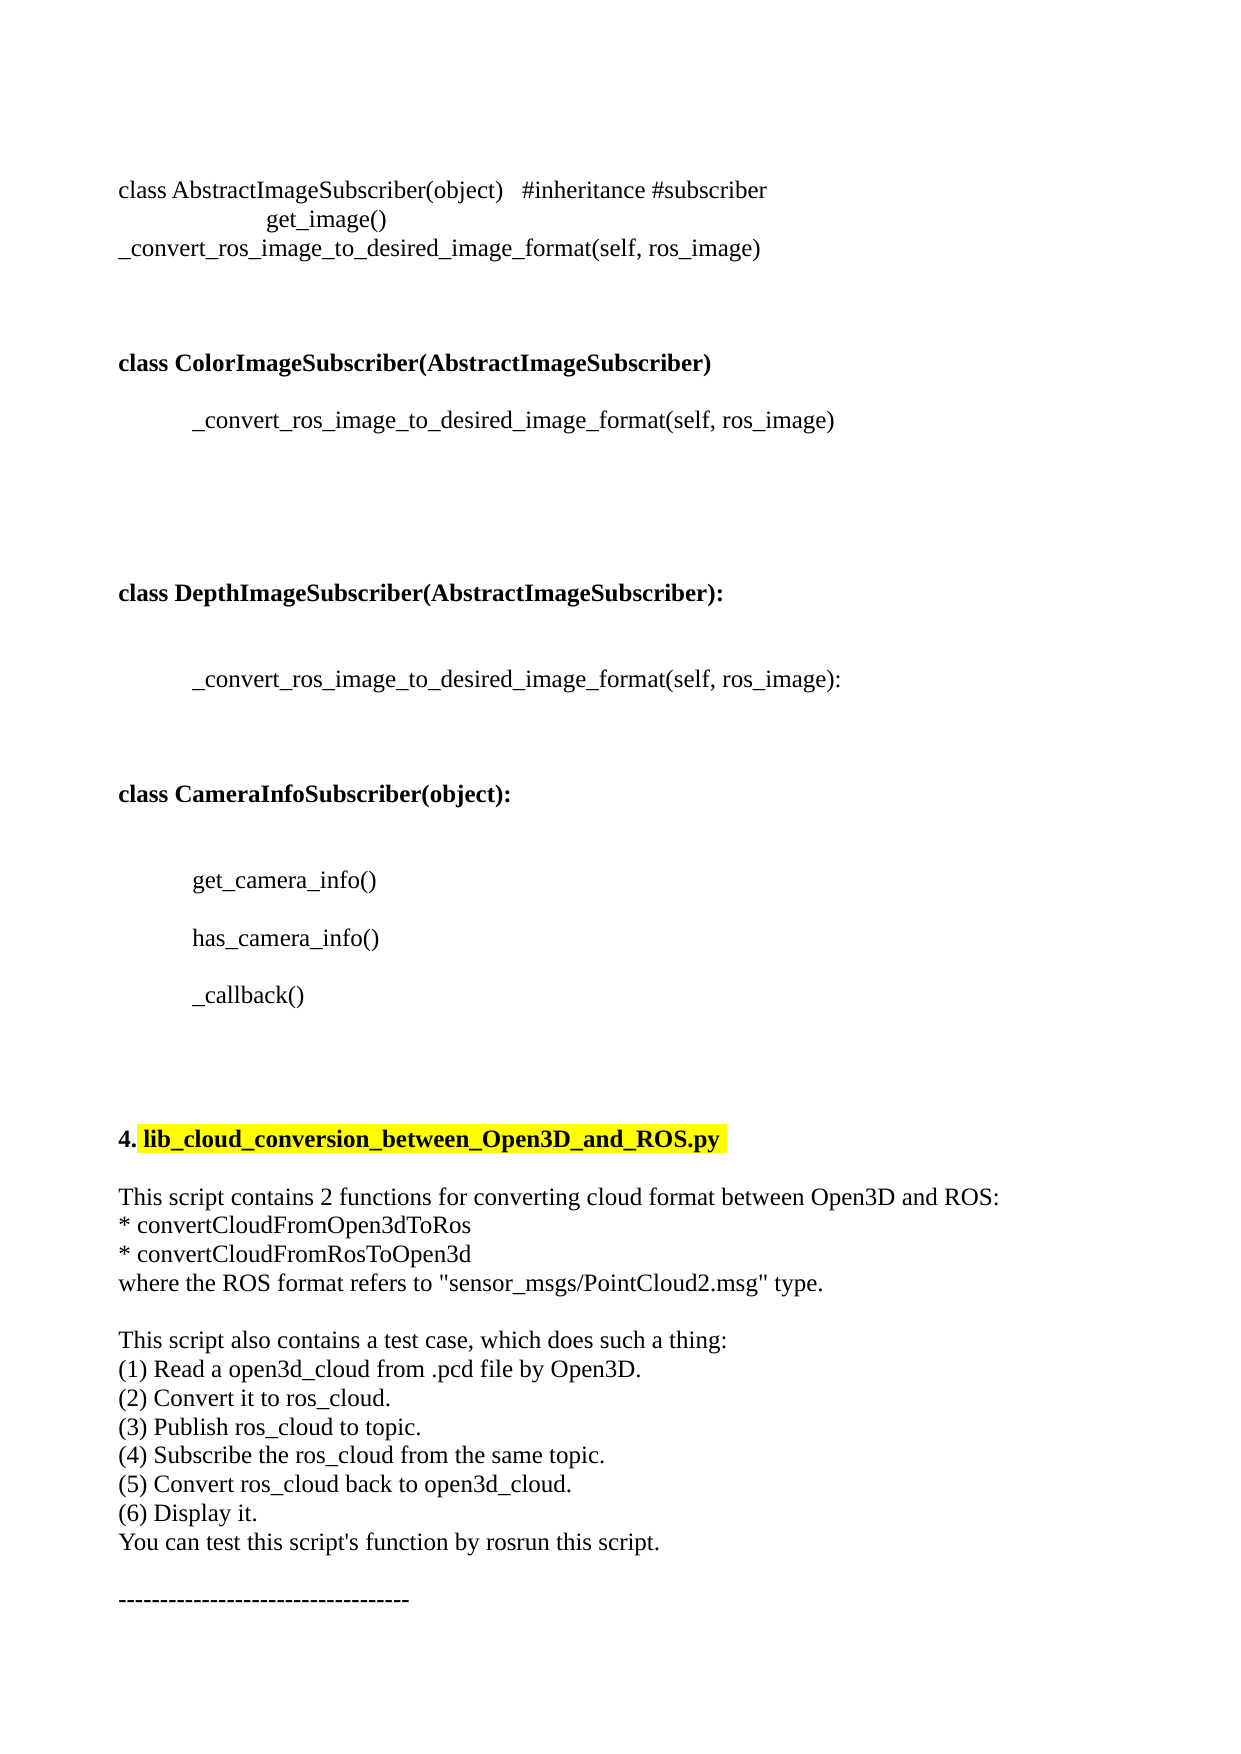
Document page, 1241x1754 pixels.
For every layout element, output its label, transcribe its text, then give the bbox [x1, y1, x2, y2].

text where the ROS format refers to "sensor_msgs/PointCloud2.msg" type. [118, 1268, 1122, 1297]
text You can test this script's function by rosrun this script. [118, 1527, 1122, 1556]
text (3) Publish ros_cloud to topic. [118, 1412, 1122, 1441]
text * convertCloudFromOpen3dToRos [118, 1211, 1122, 1239]
text _convert_ros_image_to_desired_image_format(self, ros_image): [118, 664, 1122, 693]
text (4) Subscribe the ros_cloud from the same topic. [118, 1441, 1122, 1469]
text (2) Convert it to ros_cloud. [118, 1383, 1122, 1412]
text _convert_ros_image_to_desired_image_format(self, ros_image) [118, 233, 1122, 262]
text class AbstractImageSubscriber(object) #inheritance #subscriber [118, 176, 1122, 204]
text _callback() [118, 981, 1122, 1009]
text 4. lib_cloud_conversion_between_Open3D_and_ROS.py [118, 1124, 1122, 1153]
text (5) Convert ros_cloud back to open3d_cloud. [118, 1469, 1122, 1498]
text This script also contains a test case, which does such a thing: [118, 1326, 1122, 1354]
text _convert_ros_image_to_desired_image_format(self, ros_image) [118, 406, 1122, 434]
text (1) Read a open3d_cloud from .pcd file by Open3D. [118, 1354, 1122, 1383]
text class ColorImageSubscriber(AbstractImageSubscriber) [118, 348, 1122, 377]
text class DepthImageSubscriber(AbstractImageSubscriber): [118, 578, 1122, 607]
text get_image() [118, 204, 1122, 233]
text (6) Display it. [118, 1498, 1122, 1527]
text * convertCloudFromRosToOpen3d [118, 1239, 1122, 1268]
text has_camera_info() [118, 923, 1122, 952]
text This script contains 2 functions for converting cloud format between Open3D and ROS: [118, 1182, 1122, 1211]
text ----------------------------------- [118, 1584, 1122, 1613]
text class CameraInfoSubscriber(object): [118, 779, 1122, 808]
text get_camera_info() [118, 866, 1122, 894]
